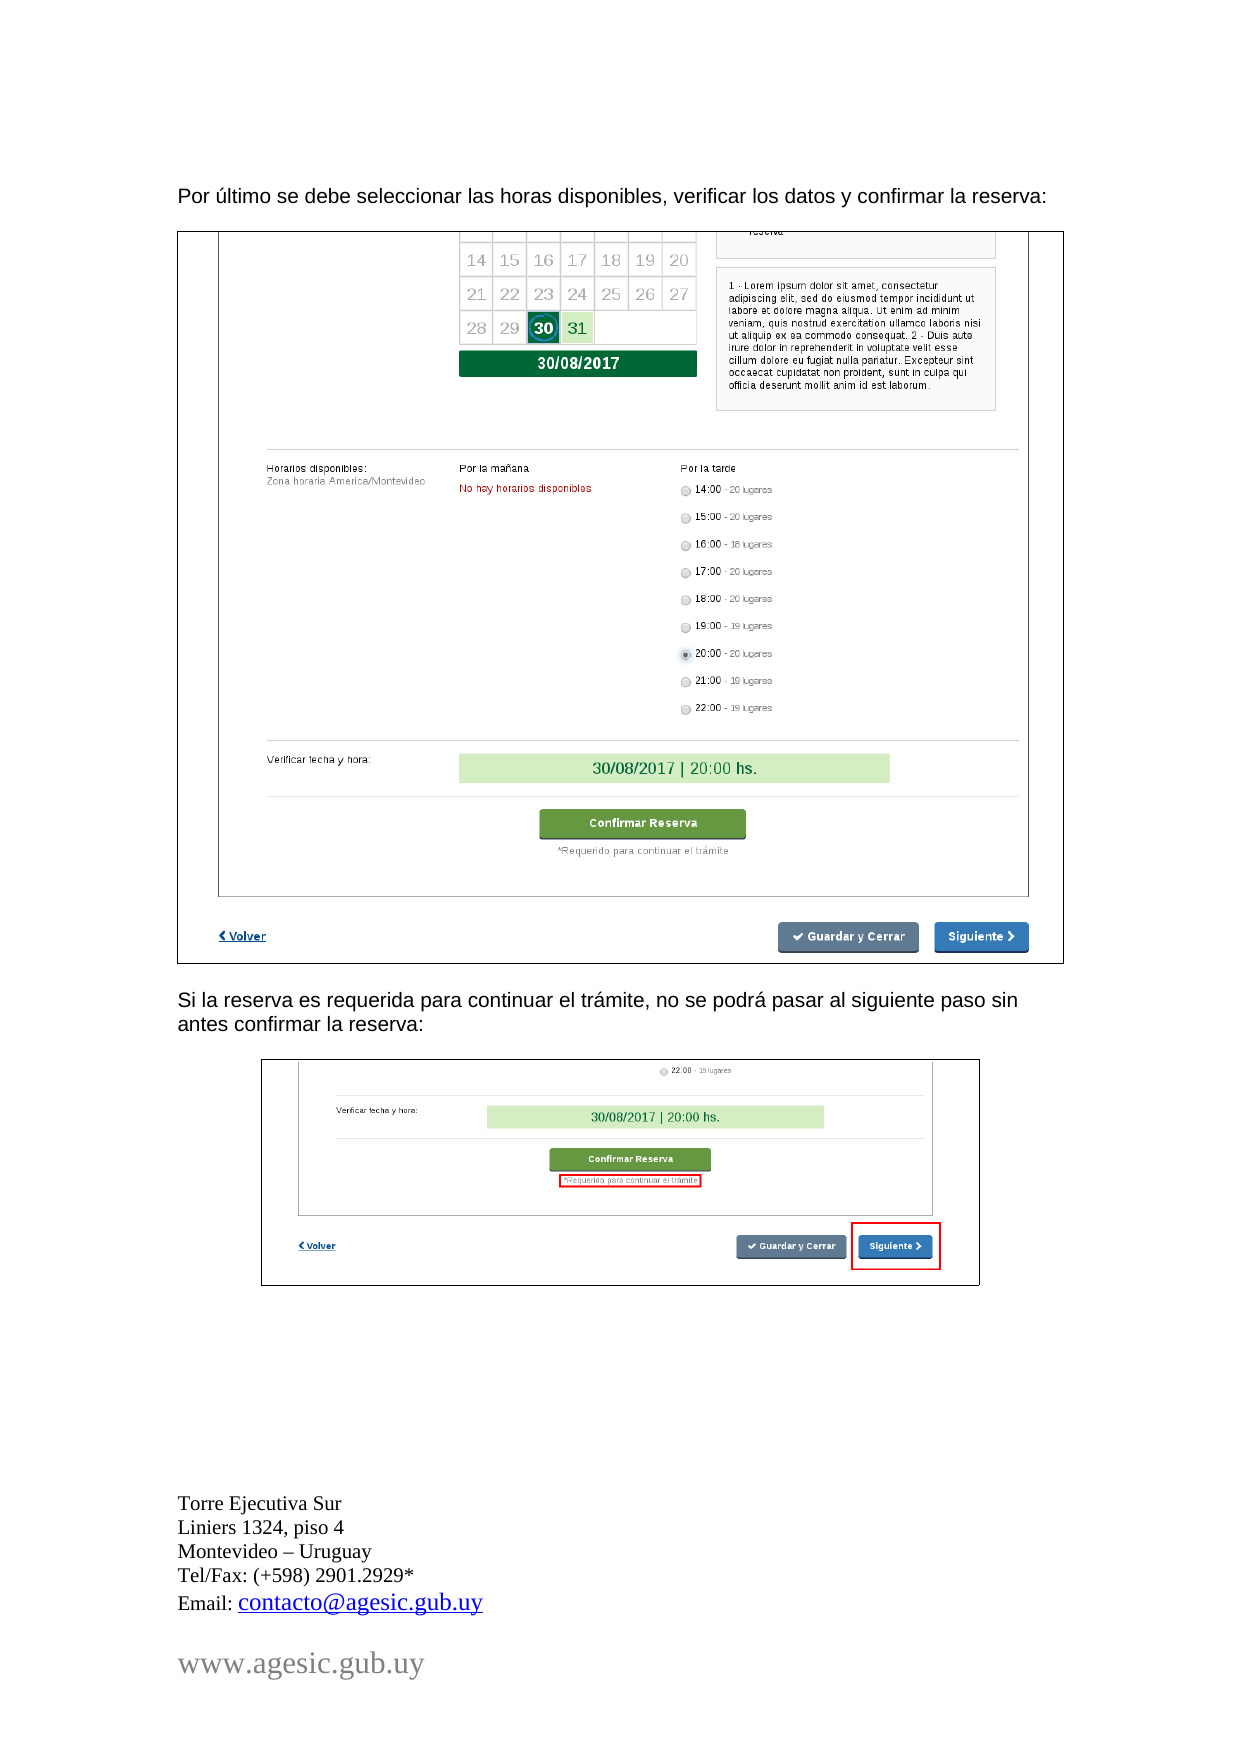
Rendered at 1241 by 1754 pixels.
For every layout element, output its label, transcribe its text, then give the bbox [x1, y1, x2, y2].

text Si la reserva es requerida para continuar el trámite, no se podrá pasar al siguiente paso sin antes confirmar la reserva: [177, 987, 1063, 1035]
picture [178, 232, 1063, 963]
text Por último se debe seleccionar las horas disponibles, verificar los datos y confirmar la reserva: [177, 183, 1063, 207]
picture [264, 1062, 976, 1282]
